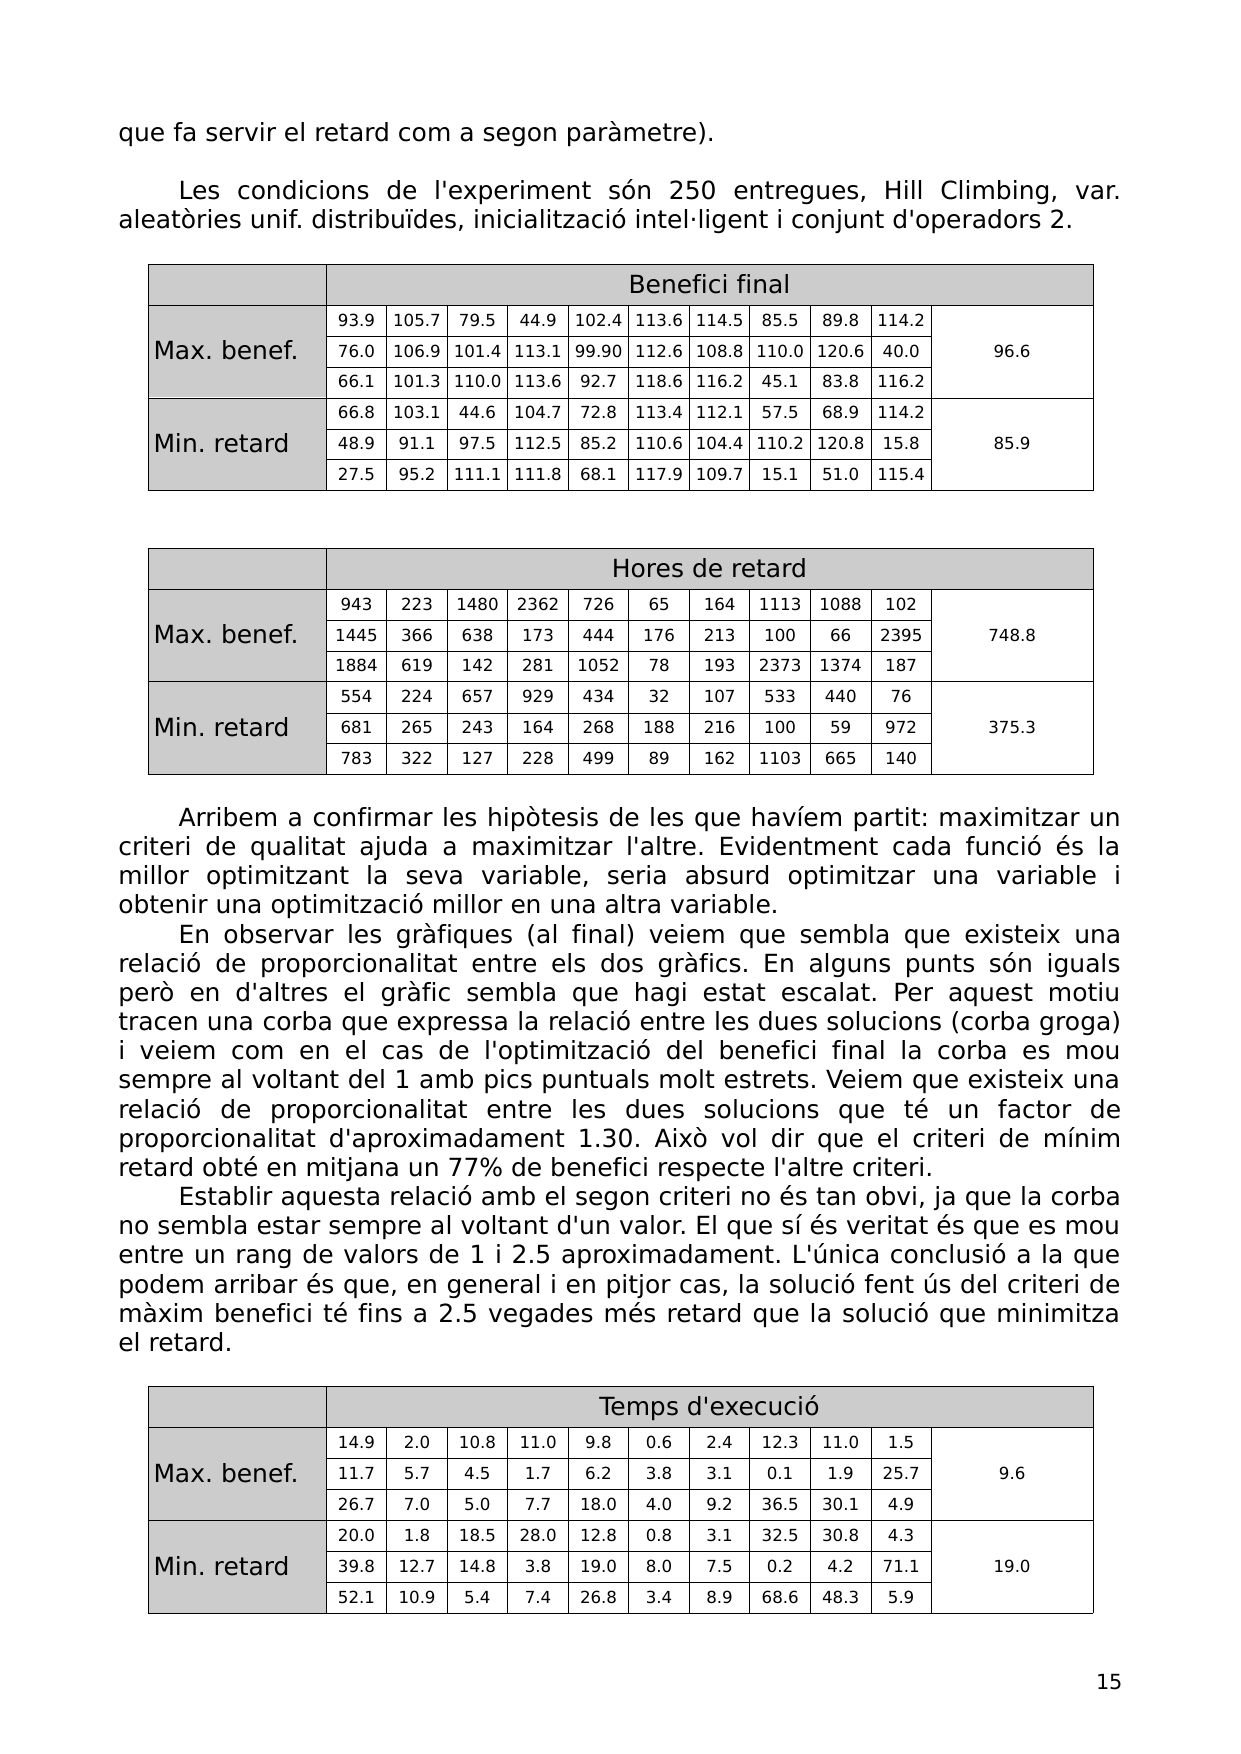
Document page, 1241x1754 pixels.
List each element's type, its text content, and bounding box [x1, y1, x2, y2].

table_cell 15.1 [750, 460, 810, 490]
table_header Benefici final [327, 265, 1093, 305]
table_cell 110.6 [629, 430, 689, 459]
table_cell 783 [327, 744, 386, 774]
table_cell 440 [811, 682, 871, 712]
table_cell 4.9 [872, 1490, 931, 1520]
table_cell 72.8 [569, 399, 628, 428]
table_cell 499 [569, 744, 628, 774]
table_cell 76.0 [327, 337, 386, 367]
table_cell 142 [448, 652, 507, 681]
table_cell 3.8 [508, 1552, 568, 1582]
table_cell 120.8 [811, 430, 871, 459]
table_cell 114.2 [872, 306, 931, 336]
table_cell 4.2 [811, 1552, 871, 1582]
table_cell 0.6 [629, 1428, 689, 1458]
table_cell 26.8 [569, 1583, 628, 1613]
table_cell 2.4 [690, 1428, 749, 1458]
table_cell 112.5 [508, 430, 568, 459]
text Arribem a confirmar les hipòtesis de les que havíem partit: maximitzar un criteri de qualitat ajuda a maximitzar l'altre. Evidentment cada funció és la millor optimitzant la seva variable, seria absurd optimitzar una variable i obtenir una optimització millor en una altra variable. [118, 803, 1122, 920]
table_cell 164 [690, 590, 749, 619]
table_cell 265 [387, 714, 447, 743]
table_cell 19.0 [932, 1521, 1093, 1613]
table_cell 6.2 [569, 1459, 628, 1489]
table_cell 91.1 [387, 430, 447, 459]
table_cell 102.4 [569, 306, 628, 336]
table_cell 71.1 [872, 1552, 931, 1582]
table_header Temps d'execució [327, 1387, 1093, 1427]
table_cell 929 [508, 682, 568, 712]
table_cell 40.0 [872, 337, 931, 367]
table_cell 114.5 [690, 306, 749, 336]
table_cell 26.7 [327, 1490, 386, 1520]
table_cell 65 [629, 590, 689, 619]
table_cell 106.9 [387, 337, 447, 367]
table_cell 100 [750, 714, 810, 743]
table_cell 726 [569, 590, 628, 619]
table_cell 1480 [448, 590, 507, 619]
table_cell 7.0 [387, 1490, 447, 1520]
table_cell 2.0 [387, 1428, 447, 1458]
table_cell 1113 [750, 590, 810, 619]
text En observar les gràfiques (al final) veiem que sembla que existeix una relació de proporcionalitat entre els dos gràfics. En alguns punts són iguals però en d'altres el gràfic sembla que hagi estat escalat. Per aquest motiu tracen una corba que expressa la relació entre les dues solucions (corba groga) i veiem com en el cas de l'optimització del benefici final la corba es mou sempre al voltant del 1 amb pics puntuals molt estrets. Veiem que existeix una relació de proporcionalitat entre les dues solucions que té un factor de proporcionalitat d'aproximadament 1.30. Això vol dir que el criteri de mínim retard obté en mitjana un 77% de benefici respecte l'altre criteri. [118, 920, 1122, 1182]
table_cell 85.5 [750, 306, 810, 336]
table_cell 5.4 [448, 1583, 507, 1613]
table_cell 32 [629, 682, 689, 712]
table_cell 76 [872, 682, 931, 712]
table_cell 89 [629, 744, 689, 774]
table_cell 533 [750, 682, 810, 712]
text Les condicions de l'experiment són 250 entregues, Hill Climbing, var. aleatòries unif. distribuïdes, inicialització intel·ligent i conjunt d'operadors 2. [118, 176, 1122, 235]
table_cell 7.4 [508, 1583, 568, 1613]
table_cell 193 [690, 652, 749, 681]
table_cell 100 [750, 621, 810, 651]
table_cell 188 [629, 714, 689, 743]
table_cell 79.5 [448, 306, 507, 336]
table_cell 48.9 [327, 430, 386, 459]
table_header [149, 1387, 326, 1427]
table_cell 12.3 [750, 1428, 810, 1458]
table_cell 68.9 [811, 399, 871, 428]
table_cell 173 [508, 621, 568, 651]
table_cell 3.1 [690, 1459, 749, 1489]
table_cell 19.0 [569, 1552, 628, 1582]
table_cell 243 [448, 714, 507, 743]
table_cell 1052 [569, 652, 628, 681]
table_cell 36.5 [750, 1490, 810, 1520]
table_cell 1103 [750, 744, 810, 774]
table_cell 66 [811, 621, 871, 651]
table_cell 66.1 [327, 368, 386, 397]
table_cell 681 [327, 714, 386, 743]
table_cell 1374 [811, 652, 871, 681]
table_cell 113.6 [629, 306, 689, 336]
table_cell 2362 [508, 590, 568, 619]
table_cell Max. benef. [149, 1428, 326, 1520]
table_cell 638 [448, 621, 507, 651]
table_cell 32.5 [750, 1521, 810, 1551]
table_cell 444 [569, 621, 628, 651]
table_cell 48.3 [811, 1583, 871, 1613]
table_cell 83.8 [811, 368, 871, 397]
table_cell 105.7 [387, 306, 447, 336]
table_cell 281 [508, 652, 568, 681]
table_cell 224 [387, 682, 447, 712]
table_cell 1088 [811, 590, 871, 619]
table_cell 0.2 [750, 1552, 810, 1582]
table_cell 7.5 [690, 1552, 749, 1582]
table_cell 68.6 [750, 1583, 810, 1613]
table_cell Max. benef. [149, 590, 326, 681]
table_cell 18.0 [569, 1490, 628, 1520]
table_cell 5.0 [448, 1490, 507, 1520]
table_cell 943 [327, 590, 386, 619]
table_cell 268 [569, 714, 628, 743]
table_cell 972 [872, 714, 931, 743]
table_cell 112.1 [690, 399, 749, 428]
table_cell 4.0 [629, 1490, 689, 1520]
table_cell 101.3 [387, 368, 447, 397]
table_cell 1884 [327, 652, 386, 681]
table_header [149, 265, 326, 305]
table_cell 110.2 [750, 430, 810, 459]
table_cell 111.8 [508, 460, 568, 490]
table_cell 8.9 [690, 1583, 749, 1613]
table_cell 20.0 [327, 1521, 386, 1551]
table_cell 107 [690, 682, 749, 712]
table_cell 111.1 [448, 460, 507, 490]
table_cell 127 [448, 744, 507, 774]
table_cell 104.4 [690, 430, 749, 459]
table_cell 102 [872, 590, 931, 619]
table_cell 114.2 [872, 399, 931, 428]
table_cell 44.9 [508, 306, 568, 336]
table_cell 25.7 [872, 1459, 931, 1489]
table_cell 0.8 [629, 1521, 689, 1551]
table_cell 103.1 [387, 399, 447, 428]
table_cell 8.0 [629, 1552, 689, 1582]
table_cell Min. retard [149, 399, 326, 490]
table_cell 5.7 [387, 1459, 447, 1489]
table_cell 95.2 [387, 460, 447, 490]
table_cell 99.90 [569, 337, 628, 367]
table_cell 5.9 [872, 1583, 931, 1613]
table_cell 51.0 [811, 460, 871, 490]
table_cell 12.7 [387, 1552, 447, 1582]
table_cell 117.9 [629, 460, 689, 490]
table_cell 1.7 [508, 1459, 568, 1489]
table_header Hores de retard [327, 549, 1093, 589]
table_cell 116.2 [872, 368, 931, 397]
table_cell 3.8 [629, 1459, 689, 1489]
table_cell 1.8 [387, 1521, 447, 1551]
table_header [149, 549, 326, 589]
table_cell 176 [629, 621, 689, 651]
table_cell 104.7 [508, 399, 568, 428]
table_cell 164 [508, 714, 568, 743]
table_cell 0.1 [750, 1459, 810, 1489]
table_cell 1445 [327, 621, 386, 651]
table_cell 96.6 [932, 306, 1093, 397]
table_cell 554 [327, 682, 386, 712]
table_cell 366 [387, 621, 447, 651]
table_cell 223 [387, 590, 447, 619]
table_cell 27.5 [327, 460, 386, 490]
table_cell 14.8 [448, 1552, 507, 1582]
table_cell 322 [387, 744, 447, 774]
table_cell 10.9 [387, 1583, 447, 1613]
table_cell 9.6 [932, 1428, 1093, 1520]
table_cell 162 [690, 744, 749, 774]
table_cell 108.8 [690, 337, 749, 367]
table_cell 12.8 [569, 1521, 628, 1551]
table_cell 11.0 [508, 1428, 568, 1458]
table_cell 44.6 [448, 399, 507, 428]
table_cell Min. retard [149, 682, 326, 774]
table_cell 748.8 [932, 590, 1093, 681]
table_cell 110.0 [448, 368, 507, 397]
table_cell 30.8 [811, 1521, 871, 1551]
table_cell 2395 [872, 621, 931, 651]
table_cell 657 [448, 682, 507, 712]
table_cell 110.0 [750, 337, 810, 367]
table_cell 113.4 [629, 399, 689, 428]
table_cell 52.1 [327, 1583, 386, 1613]
table_cell 4.3 [872, 1521, 931, 1551]
table_cell 213 [690, 621, 749, 651]
table_cell 120.6 [811, 337, 871, 367]
table_cell 14.9 [327, 1428, 386, 1458]
table_cell 216 [690, 714, 749, 743]
table_cell Min. retard [149, 1521, 326, 1613]
table_cell 118.6 [629, 368, 689, 397]
table_cell Max. benef. [149, 306, 326, 397]
table_cell 10.8 [448, 1428, 507, 1458]
table_cell 85.9 [932, 399, 1093, 490]
text que fa servir el retard com a segon paràmetre). [118, 118, 1122, 147]
table_cell 4.5 [448, 1459, 507, 1489]
table_cell 1.9 [811, 1459, 871, 1489]
table_cell 2373 [750, 652, 810, 681]
table_cell 619 [387, 652, 447, 681]
table_cell 1.5 [872, 1428, 931, 1458]
table_cell 112.6 [629, 337, 689, 367]
table_cell 45.1 [750, 368, 810, 397]
table_cell 3.1 [690, 1521, 749, 1551]
table_cell 39.8 [327, 1552, 386, 1582]
table_cell 101.4 [448, 337, 507, 367]
table_cell 93.9 [327, 306, 386, 336]
table_cell 30.1 [811, 1490, 871, 1520]
table_cell 115.4 [872, 460, 931, 490]
table_cell 68.1 [569, 460, 628, 490]
table_cell 375.3 [932, 682, 1093, 774]
table_cell 85.2 [569, 430, 628, 459]
table_cell 113.6 [508, 368, 568, 397]
table_cell 116.2 [690, 368, 749, 397]
table_cell 665 [811, 744, 871, 774]
table_cell 97.5 [448, 430, 507, 459]
table_cell 434 [569, 682, 628, 712]
table_cell 9.8 [569, 1428, 628, 1458]
text Establir aquesta relació amb el segon criteri no és tan obvi, ja que la corba no sembla estar sempre al voltant d'un valor. El que sí és veritat és que es mou entre un rang de valors de 1 i 2.5 aproximadament. L'única conclusió a la que podem arribar és que, en general i en pitjor cas, la solució fent ús del criteri de màxim benefici té fins a 2.5 vegades més retard que la solució que minimitza el retard. [118, 1182, 1122, 1357]
table_cell 11.0 [811, 1428, 871, 1458]
table_cell 187 [872, 652, 931, 681]
table_cell 59 [811, 714, 871, 743]
table_cell 228 [508, 744, 568, 774]
table_cell 11.7 [327, 1459, 386, 1489]
table_cell 15.8 [872, 430, 931, 459]
table_cell 78 [629, 652, 689, 681]
table_cell 7.7 [508, 1490, 568, 1520]
table_cell 92.7 [569, 368, 628, 397]
table_cell 89.8 [811, 306, 871, 336]
table_cell 66.8 [327, 399, 386, 428]
table_cell 140 [872, 744, 931, 774]
table_cell 109.7 [690, 460, 749, 490]
table_cell 3.4 [629, 1583, 689, 1613]
table_cell 57.5 [750, 399, 810, 428]
table_cell 113.1 [508, 337, 568, 367]
table_cell 9.2 [690, 1490, 749, 1520]
table_cell 18.5 [448, 1521, 507, 1551]
table_cell 28.0 [508, 1521, 568, 1551]
